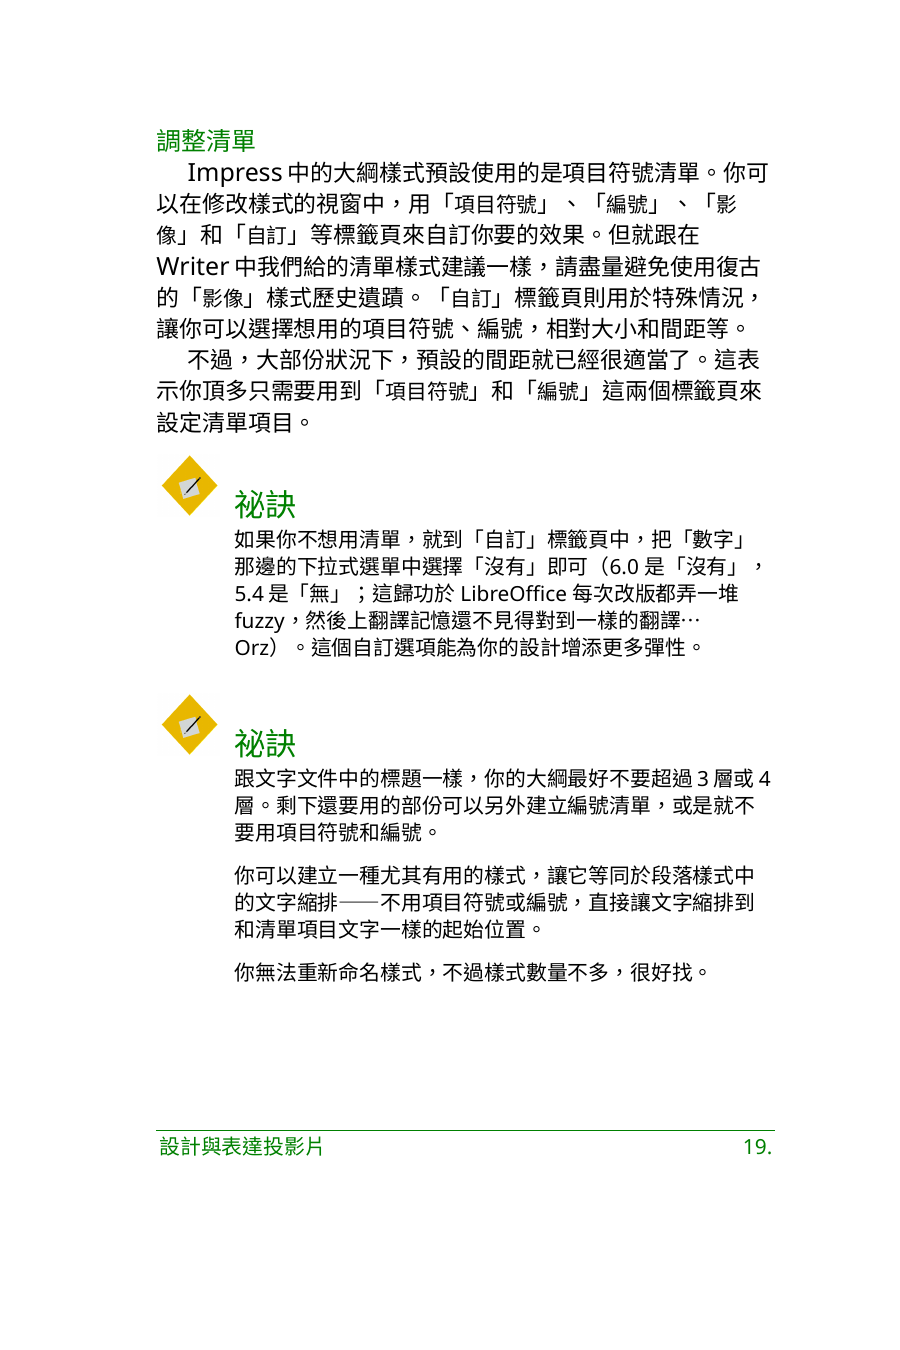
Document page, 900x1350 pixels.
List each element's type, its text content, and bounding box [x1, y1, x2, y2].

subtitle 調整清單 [156, 125, 775, 156]
list 祕訣 [156, 692, 775, 765]
picture [157, 693, 220, 756]
text Impress中的大綱樣式預設使用的是項目符號清單。你可以在修改樣式的視窗中，用「項目符號」、「編號」、「影像」和「自訂」等標籤頁來自訂你要的效果。但就跟在Writer中我們給的清單樣式建議一樣，請盡量避免使用復古的「影像」樣式歷史遺蹟。「自訂」標籤頁則用於特殊情況，讓你可以選擇想用的項目符號、編號，相對大小和間距等。 [156, 156, 775, 344]
text 你無法重新命名樣式，不過樣式數量不多，很好找。 [234, 958, 775, 986]
picture [157, 454, 220, 517]
list 祕訣 [156, 453, 775, 526]
text 你可以建立一種尤其有用的樣式，讓它等同於段落樣式中的文字縮排——不用項目符號或編號，直接讓文字縮排到和清單項目文字一樣的起始位置。 [234, 862, 775, 943]
text 不過，大部份狀況下，預設的間距就已經很適當了。這表示你頂多只需要用到「項目符號」和「編號」這兩個標籤頁來設定清單項目。 [156, 344, 775, 437]
text 跟文字文件中的標題一樣，你的大綱最好不要超過3層或4層。剩下還要用的部份可以另外建立編號清單，或是就不要用項目符號和編號。 [234, 765, 775, 846]
text 如果你不想用清單，就到「自訂」標籤頁中，把「數字」那邊的下拉式選單中選擇「沒有」即可（6.0 是「沒有」，5.4是「無」；這歸功於 LibreOffice 每次改版都弄一堆 fuzzy，然後上翻譯記憶還不見得對到一樣的翻譯… Orz）。這個自訂選項能為你的設計增添更多彈性。 [234, 526, 775, 661]
